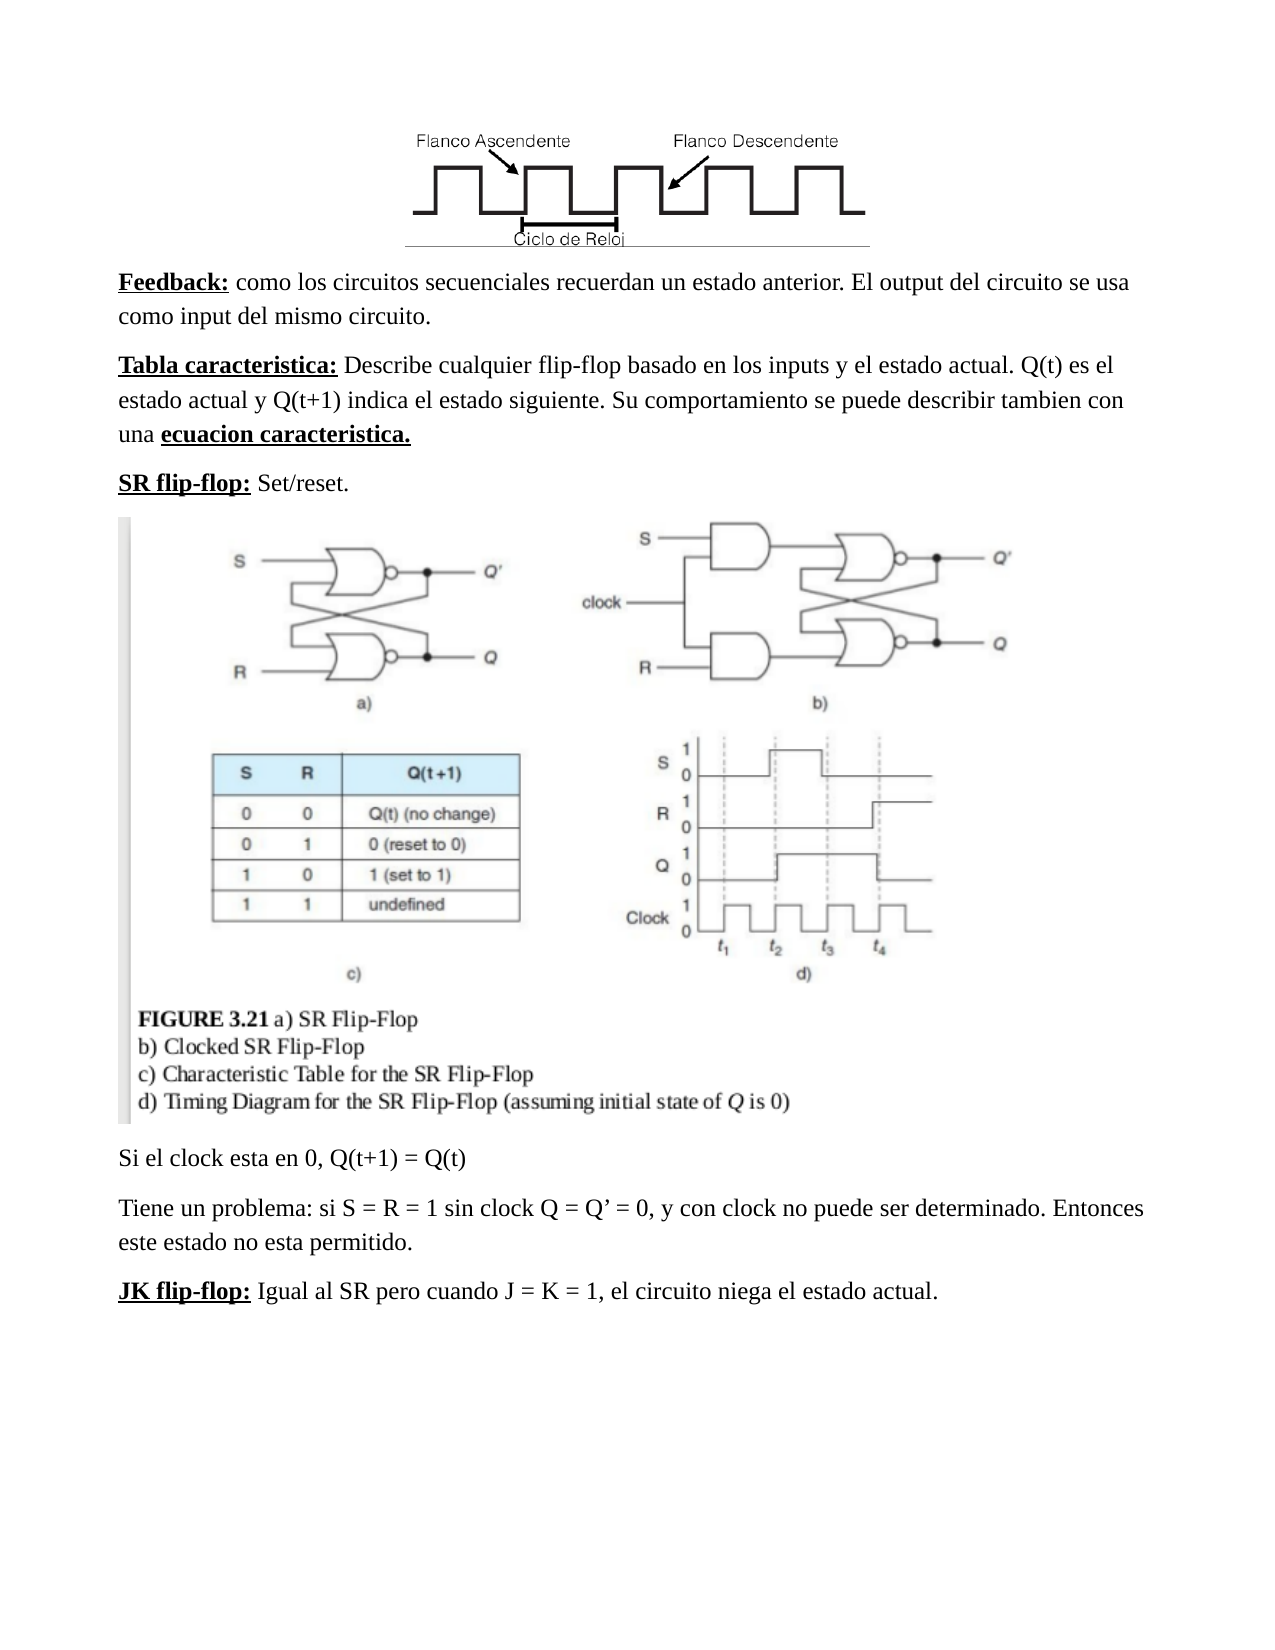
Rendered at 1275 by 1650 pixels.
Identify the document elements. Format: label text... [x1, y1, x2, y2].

picture [803, 118, 870, 247]
text Tabla caracteristica: Describe cualquier flip-flop basado en los inputs y el estado actual. Q(t) es el estado actual y Q(t+1) indica el estado siguiente. Su comportamiento se puede describir tambien con una ecuacion caracteristica. [118, 350, 1157, 448]
text SR flip-flop: Set/reset. [118, 468, 1157, 497]
text Si el clock esta en 0, Q(t+1) = Q(t) [118, 1143, 1157, 1172]
text Feedback: como los circuitos secuenciales recuerdan un estado anterior. El output del circuito se usa como input del mismo circuito. [118, 267, 1157, 330]
text Tiene un problema: si S = R = 1 sin clock Q = Q’ = 0, y con clock no puede ser determinado. Entonces este estado no esta permitido. [118, 1193, 1157, 1256]
text JK flip-flop: Igual al SR pero cuando J = K = 1, el circuito niega el estado actual. [118, 1276, 1157, 1305]
